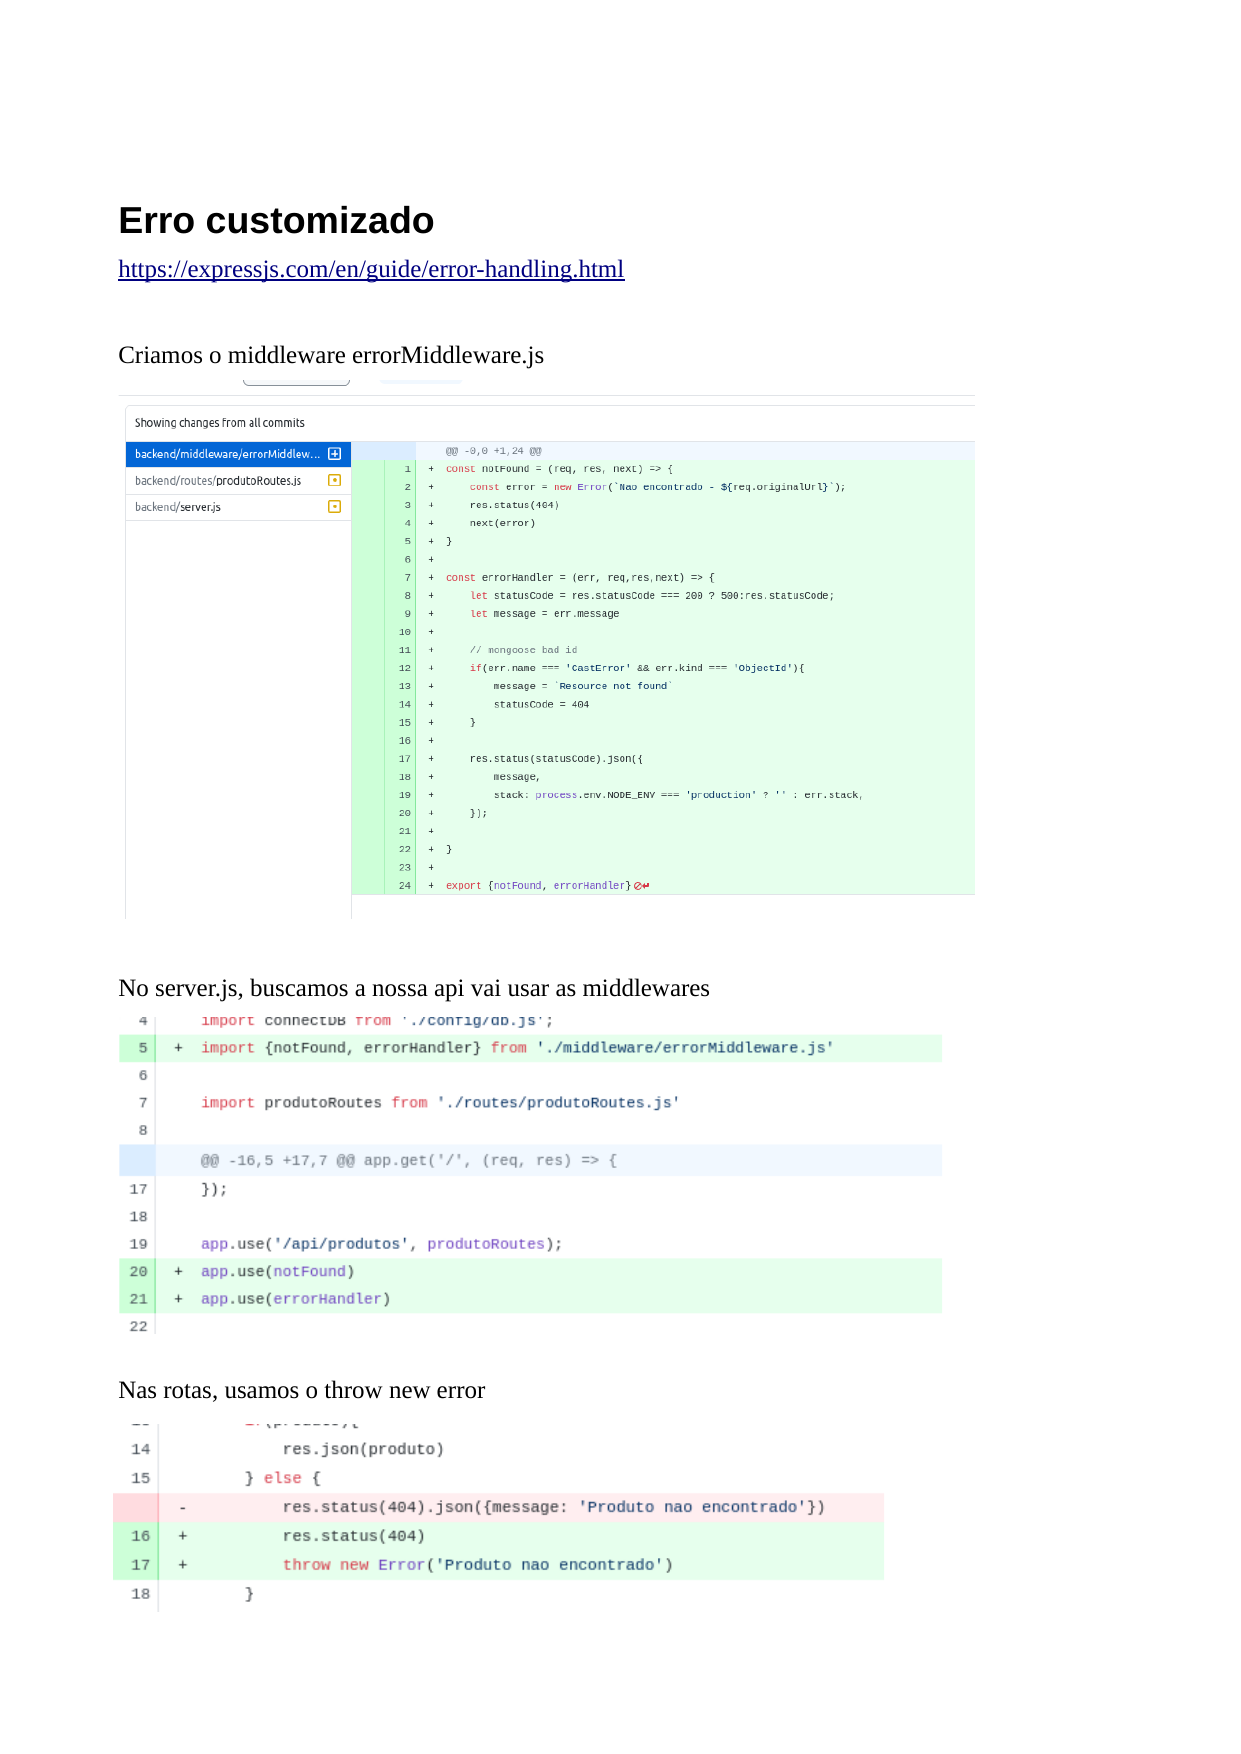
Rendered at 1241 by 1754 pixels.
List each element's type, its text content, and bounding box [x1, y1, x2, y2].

text https://expressjs.com/en/guide/error-handling.html [118, 254, 1122, 283]
picture [113, 1424, 885, 1612]
subtitle Erro customizado [118, 199, 1122, 242]
text Criamos o middleware errorMiddleware.js [118, 341, 1122, 369]
text No server.js, buscamos a nossa api vai usar as middlewares [118, 973, 1122, 1002]
picture [119, 1017, 943, 1334]
text Nas rotas, usamos o throw new error [118, 1376, 1122, 1404]
picture [118, 380, 975, 919]
